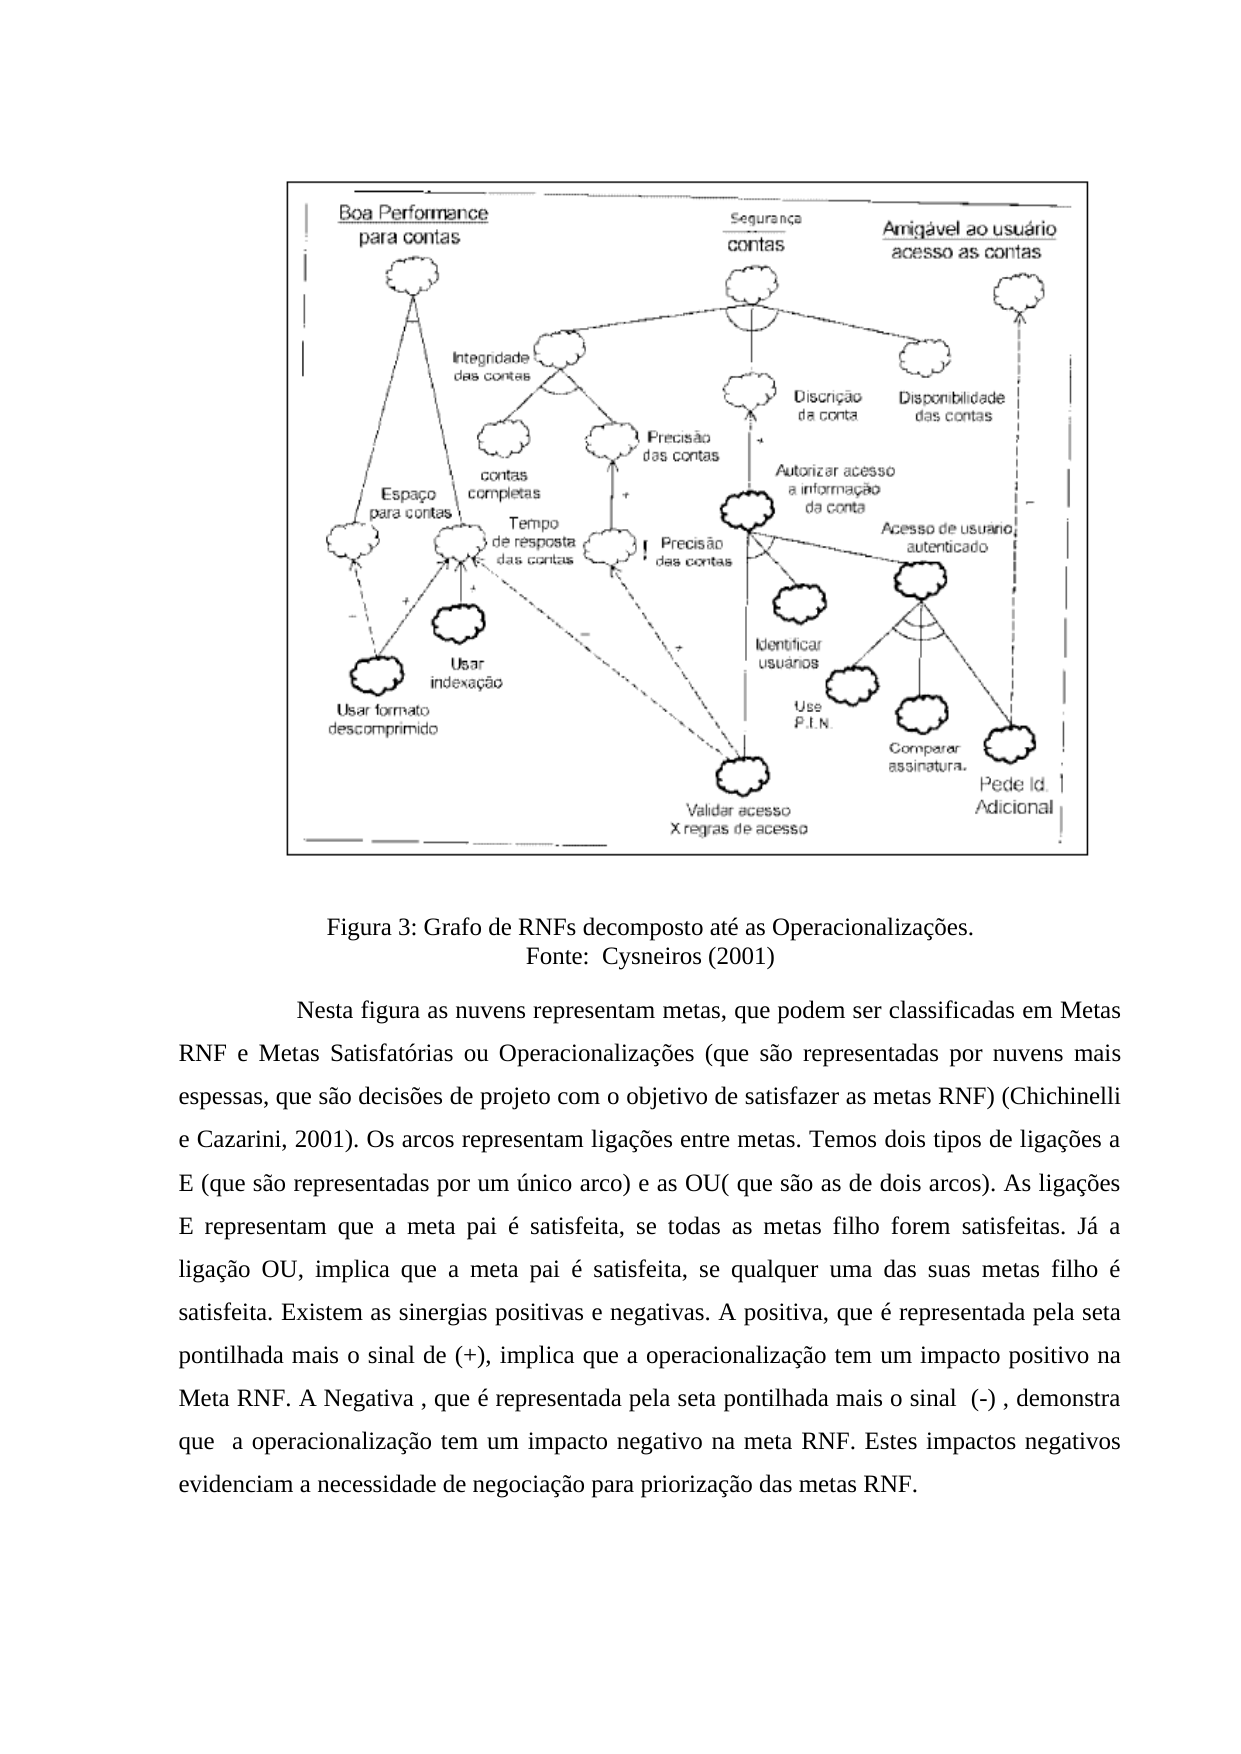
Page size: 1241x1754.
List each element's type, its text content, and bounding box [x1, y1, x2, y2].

picture [277, 177, 1094, 862]
text Figura 3: Grafo de RNFs decomposto até as Operacionalizações. [178, 912, 1122, 941]
text Fonte: Cysneiros (2001) [178, 941, 1122, 970]
text Nesta figura as nuvens representam metas, que podem ser classificadas em Metas RNF e Metas Satisfatórias ou Operacionalizações (que são representadas por nuvens mais espessas, que são decisões de projeto com o objetivo de satisfazer as metas RNF) (Chichinelli e Cazarini, 2001). Os arcos representam ligações entre metas. Temos dois tipos de ligações a E (que são representadas por um único arco) e as OU( que são as de dois arcos). As ligações E representam que a meta pai é satisfeita, se todas as metas filho forem satisfeitas. Já a ligação OU, implica que a meta pai é satisfeita, se qualquer uma das suas metas filho é satisfeita. Existem as sinergias positivas e negativas. A positiva, que é representada pela seta pontilhada mais o sinal de (+), implica que a operacionalização tem um impacto positivo na Meta RNF. A Negativa , que é representada pela seta pontilhada mais o sinal (-) , demonstra que a operacionalização tem um impacto negativo na meta RNF. Estes impactos negativos evidenciam a necessidade de negociação para priorização das metas RNF. [178, 995, 1122, 1498]
